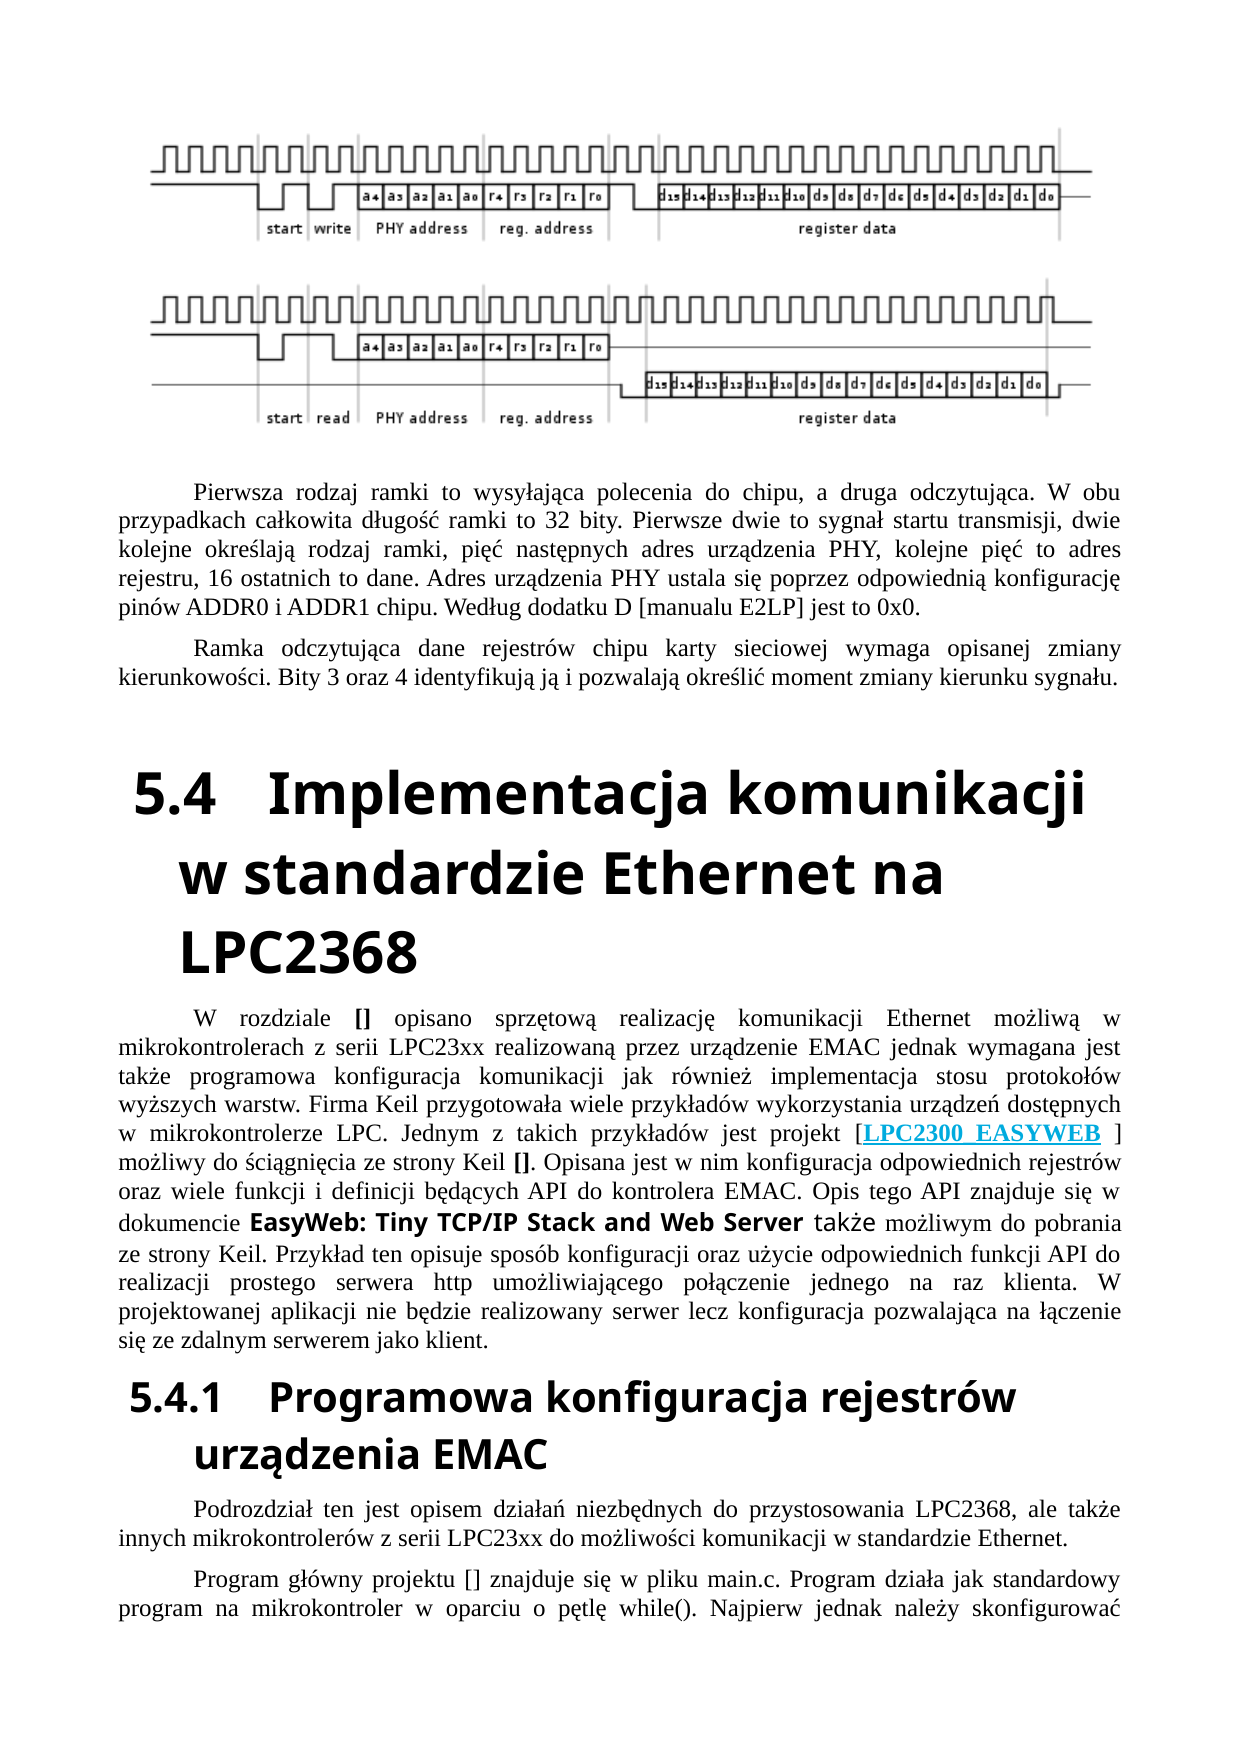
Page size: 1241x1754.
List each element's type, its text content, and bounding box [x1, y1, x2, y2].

text Podrozdział ten jest opisem działań niezbędnych do przystosowania LPC2368, ale także innych mikrokontrolerów z serii LPC23xx do możliwości komunikacji w standardzie Ethernet. [118, 1494, 1122, 1552]
picture [127, 118, 1113, 436]
subtitle Implementacja komunikacji w standardzie Ethernet na LPC2368 [118, 752, 1122, 991]
subtitle Programowa konfiguracja rejestrów urządzenia EMAC [118, 1368, 1122, 1482]
text Ramka odczytująca dane rejestrów chipu karty sieciowej wymaga opisanej zmiany kierunkowości. Bity 3 oraz 4 identyfikują ją i pozwalają określić moment zmiany kierunku sygnału. [118, 633, 1122, 690]
text W rozdziale [] opisano sprzętową realizację komunikacji Ethernet możliwą w mikrokontrolerach z serii LPC23xx realizowaną przez urządzenie EMAC jednak wymagana jest także programowa konfiguracja komunikacji jak również implementacja stosu protokołów wyższych warstw. Firma Keil przygotowała wiele przykładów wykorzystania urządzeń dostępnych w mikrokontrolerze LPC. Jednym z takich przykładów jest projekt [LPC2300_EASYWEB ] możliwy do ściągnięcia ze strony Keil []. Opisana jest w nim konfiguracja odpowiednich rejestrów oraz wiele funkcji i definicji będących API do kontrolera EMAC. Opis tego API znajduje się w dokumencie EasyWeb: Tiny TCP/IP Stack and Web Server także możliwym do pobrania ze strony Keil. Przykład ten opisuje sposób konfiguracji oraz użycie odpowiednich funkcji API do realizacji prostego serwera http umożliwiającego połączenie jednego na raz klienta. W projektowanej aplikacji nie będzie realizowany serwer lecz konfiguracja pozwalająca na łączenie się ze zdalnym serwerem jako klient. [118, 1003, 1122, 1354]
text Program główny projektu [] znajduje się w pliku main.c. Program działa jak standardowy program na mikrokontroler w oparciu o pętlę while(). Najpierw jednak należy skonfigurować [118, 1564, 1122, 1622]
text Pierwsza rodzaj ramki to wysyłająca polecenia do chipu, a druga odczytująca. W obu przypadkach całkowita długość ramki to 32 bity. Pierwsze dwie to sygnał startu transmisji, dwie kolejne określają rodzaj ramki, pięć następnych adres urządzenia PHY, kolejne pięć to adres rejestru, 16 ostatnich to dane. Adres urządzenia PHY ustala się poprzez odpowiednią konfigurację pinów ADDR0 i ADDR1 chipu. Według dodatku D [manualu E2LP] jest to 0x0. [118, 477, 1122, 620]
